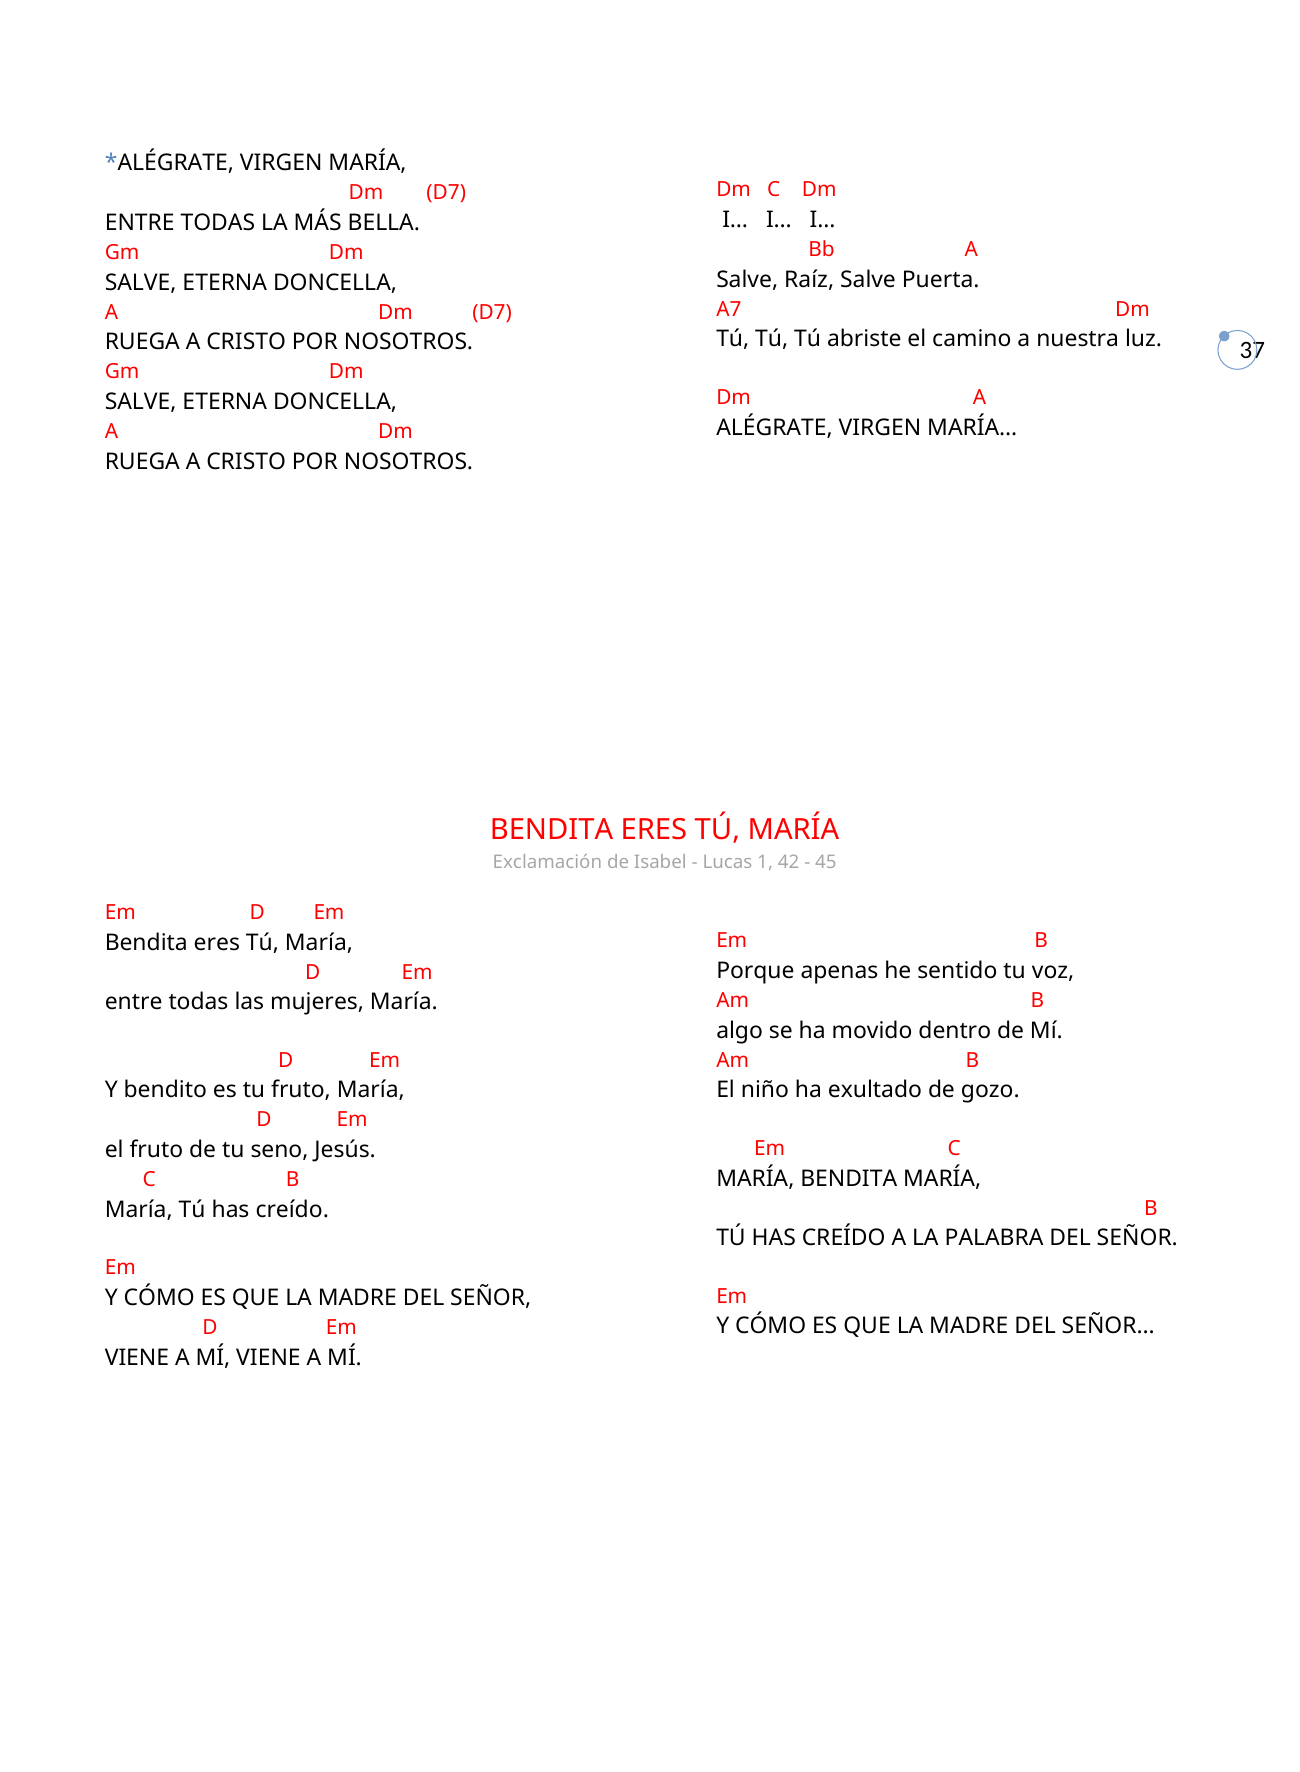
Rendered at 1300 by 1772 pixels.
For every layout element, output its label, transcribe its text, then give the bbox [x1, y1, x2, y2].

text D Em [104, 1045, 613, 1073]
text Exclamación de Isabel - Lucas 1, 42 - 45 [104, 848, 1224, 873]
text Y bendito es tu fruto, María, [104, 1073, 613, 1104]
text *ALÉGRATE, VIRGEN MARÍA, [104, 146, 613, 177]
text entre todas las mujeres, María. [104, 985, 613, 1016]
text A7 Dm [716, 294, 1224, 322]
text BENDITA ERES TÚ, MARÍA [104, 808, 1224, 848]
text C B [104, 1164, 613, 1193]
text SALVE, ETERNA DONCELLA, [104, 385, 613, 416]
text Dm C Dm [716, 174, 1224, 203]
text VIENE A MÍ, VIENE A MÍ. [104, 1341, 613, 1372]
text Am B [716, 1045, 1224, 1073]
text Em D Em [104, 897, 613, 926]
text MARÍA, BENDITA MARÍA, [716, 1161, 1224, 1193]
text ALÉGRATE, VIRGEN MARÍA… [716, 411, 1224, 442]
text A Dm (D7) [104, 297, 613, 325]
text El niño ha exultado de gozo. [716, 1073, 1224, 1104]
text I… I… I… [716, 203, 1224, 234]
text Dm A [716, 382, 1224, 411]
text Em [104, 1252, 613, 1281]
text Dm (D7) [104, 177, 613, 206]
text Y CÓMO ES QUE LA MADRE DEL SEÑOR, [104, 1281, 613, 1312]
text Am B [716, 985, 1224, 1014]
text D Em [104, 1104, 613, 1133]
text Porque apenas he sentido tu voz, [716, 954, 1224, 985]
text Em [716, 1281, 1224, 1309]
text el fruto de tu seno, Jesús. [104, 1133, 613, 1164]
text Tú, Tú, Tú abriste el camino a nuestra luz. [716, 322, 1224, 354]
text RUEGA A CRISTO POR NOSOTROS. [104, 444, 613, 476]
text Bb A [716, 234, 1224, 263]
text Bendita eres Tú, María, [104, 926, 613, 957]
text Gm Dm [104, 237, 613, 266]
text Y CÓMO ES QUE LA MADRE DEL SEÑOR… [716, 1309, 1224, 1341]
text SALVE, ETERNA DONCELLA, [104, 266, 613, 297]
text D Em [104, 957, 613, 985]
text A Dm [104, 416, 613, 444]
text Em B [716, 926, 1224, 954]
text ENTRE TODAS LA MÁS BELLA. [104, 206, 613, 237]
text algo se ha movido dentro de Mí. [716, 1014, 1224, 1045]
text B [716, 1193, 1224, 1221]
text RUEGA A CRISTO POR NOSOTROS. [104, 325, 613, 356]
text Em C [716, 1133, 1224, 1161]
text D Em [104, 1312, 613, 1341]
text María, Tú has creído. [104, 1193, 613, 1224]
text Salve, Raíz, Salve Puerta. [716, 263, 1224, 294]
text Gm Dm [104, 356, 613, 385]
text TÚ HAS CREÍDO A LA PALABRA DEL SEÑOR. [716, 1221, 1224, 1252]
